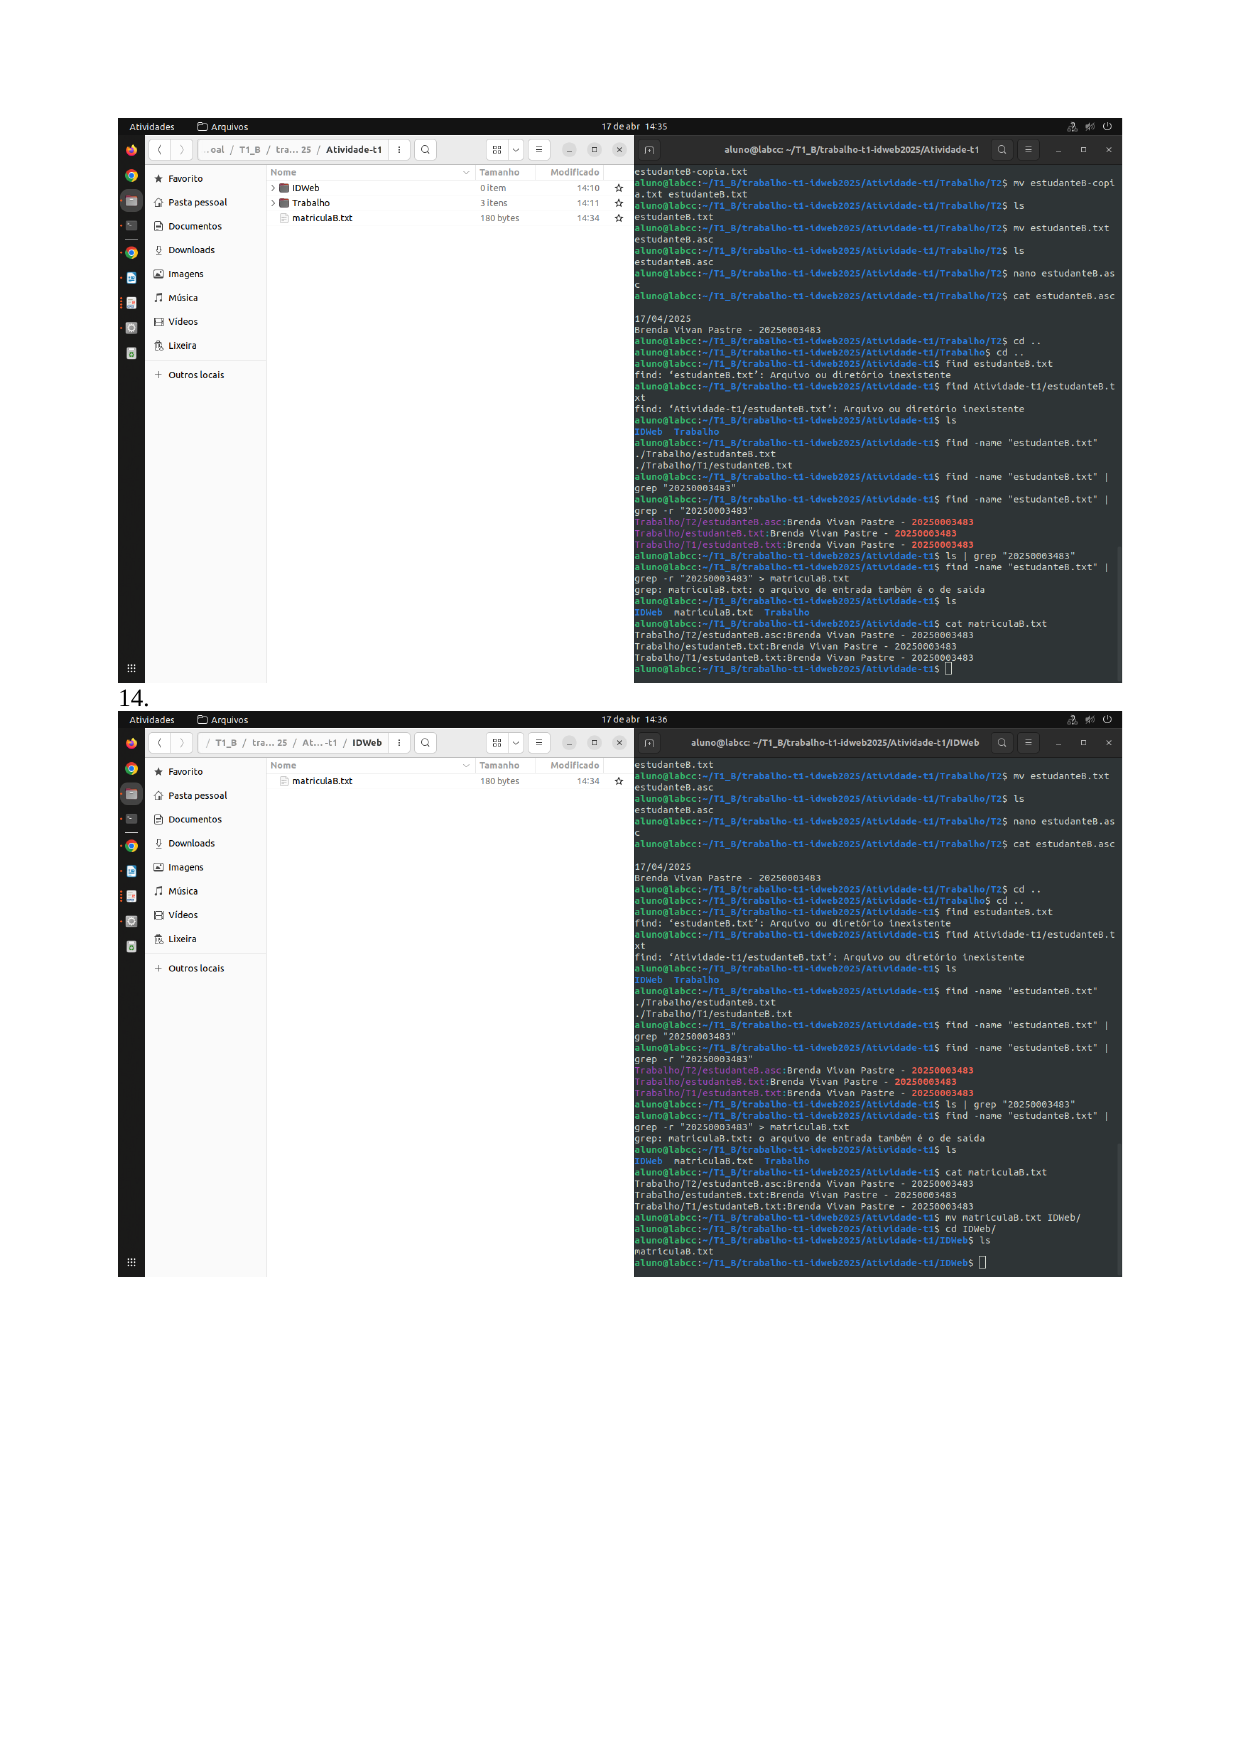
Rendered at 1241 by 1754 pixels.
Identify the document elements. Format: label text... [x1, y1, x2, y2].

text 14. [118, 683, 1122, 711]
picture [118, 118, 1123, 683]
picture [118, 711, 1123, 1277]
